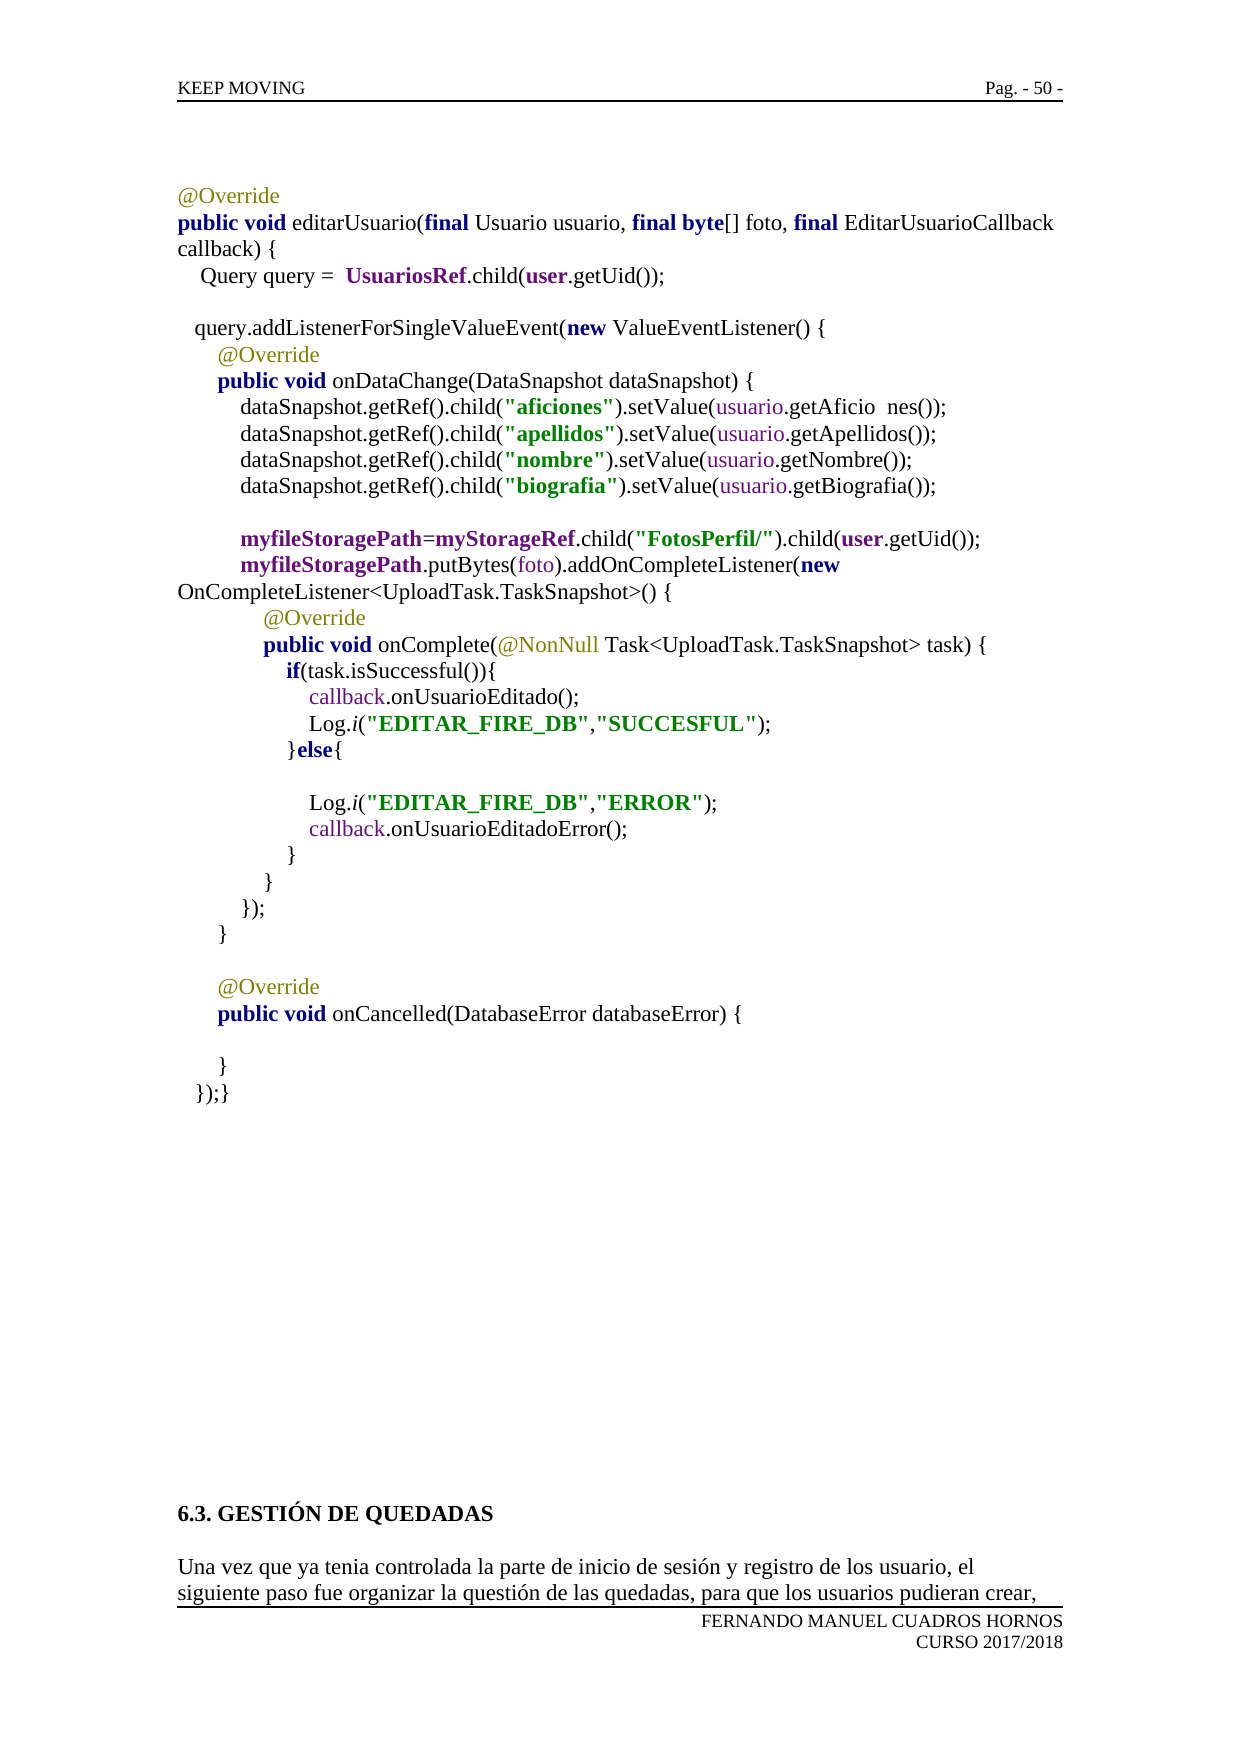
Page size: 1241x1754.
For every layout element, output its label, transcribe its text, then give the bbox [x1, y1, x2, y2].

text 6.3. GESTIÓN DE QUEDADAS [177, 1500, 1063, 1527]
text @Override public void editarUsuario(final Usuario usuario, final byte[] foto, final EditarUsuarioCallback callback) { Query query = UsuariosRef.child(user.getUid()); query.addListenerForSingleValueEvent(new ValueEventListener() { @Override public void onDataChange(DataSnapshot dataSnapshot) { dataSnapshot.getRef().child("aficiones").setValue(usuario.getAficio nes()); dataSnapshot.getRef().child("apellidos").setValue(usuario.getApellidos()); dataSnapshot.getRef().child("nombre").setValue(usuario.getNombre()); dataSnapshot.getRef().child("biografia").setValue(usuario.getBiografia()); myfileStoragePath=myStorageRef.child("FotosPerfil/").child(user.getUid()); myfileStoragePath.putBytes(foto).addOnCompleteListener(new OnCompleteListener<UploadTask.TaskSnapshot>() { @Override public void onComplete(@NonNull Task<UploadTask.TaskSnapshot> task) { if(task.isSuccessful()){ callback.onUsuarioEditado(); Log.i("EDITAR_FIRE_DB","SUCCESFUL"); }else{ Log.i("EDITAR_FIRE_DB","ERROR"); callback.onUsuarioEditadoError(); } } }); } @Override public void onCancelled(DatabaseError databaseError) { } });} [177, 183, 1063, 1105]
text Una vez que ya tenia controlada la parte de inicio de sesión y registro de los usuario, el siguiente paso fue organizar la questión de las quedadas, para que los usuarios pudieran crear, [177, 1553, 1063, 1606]
